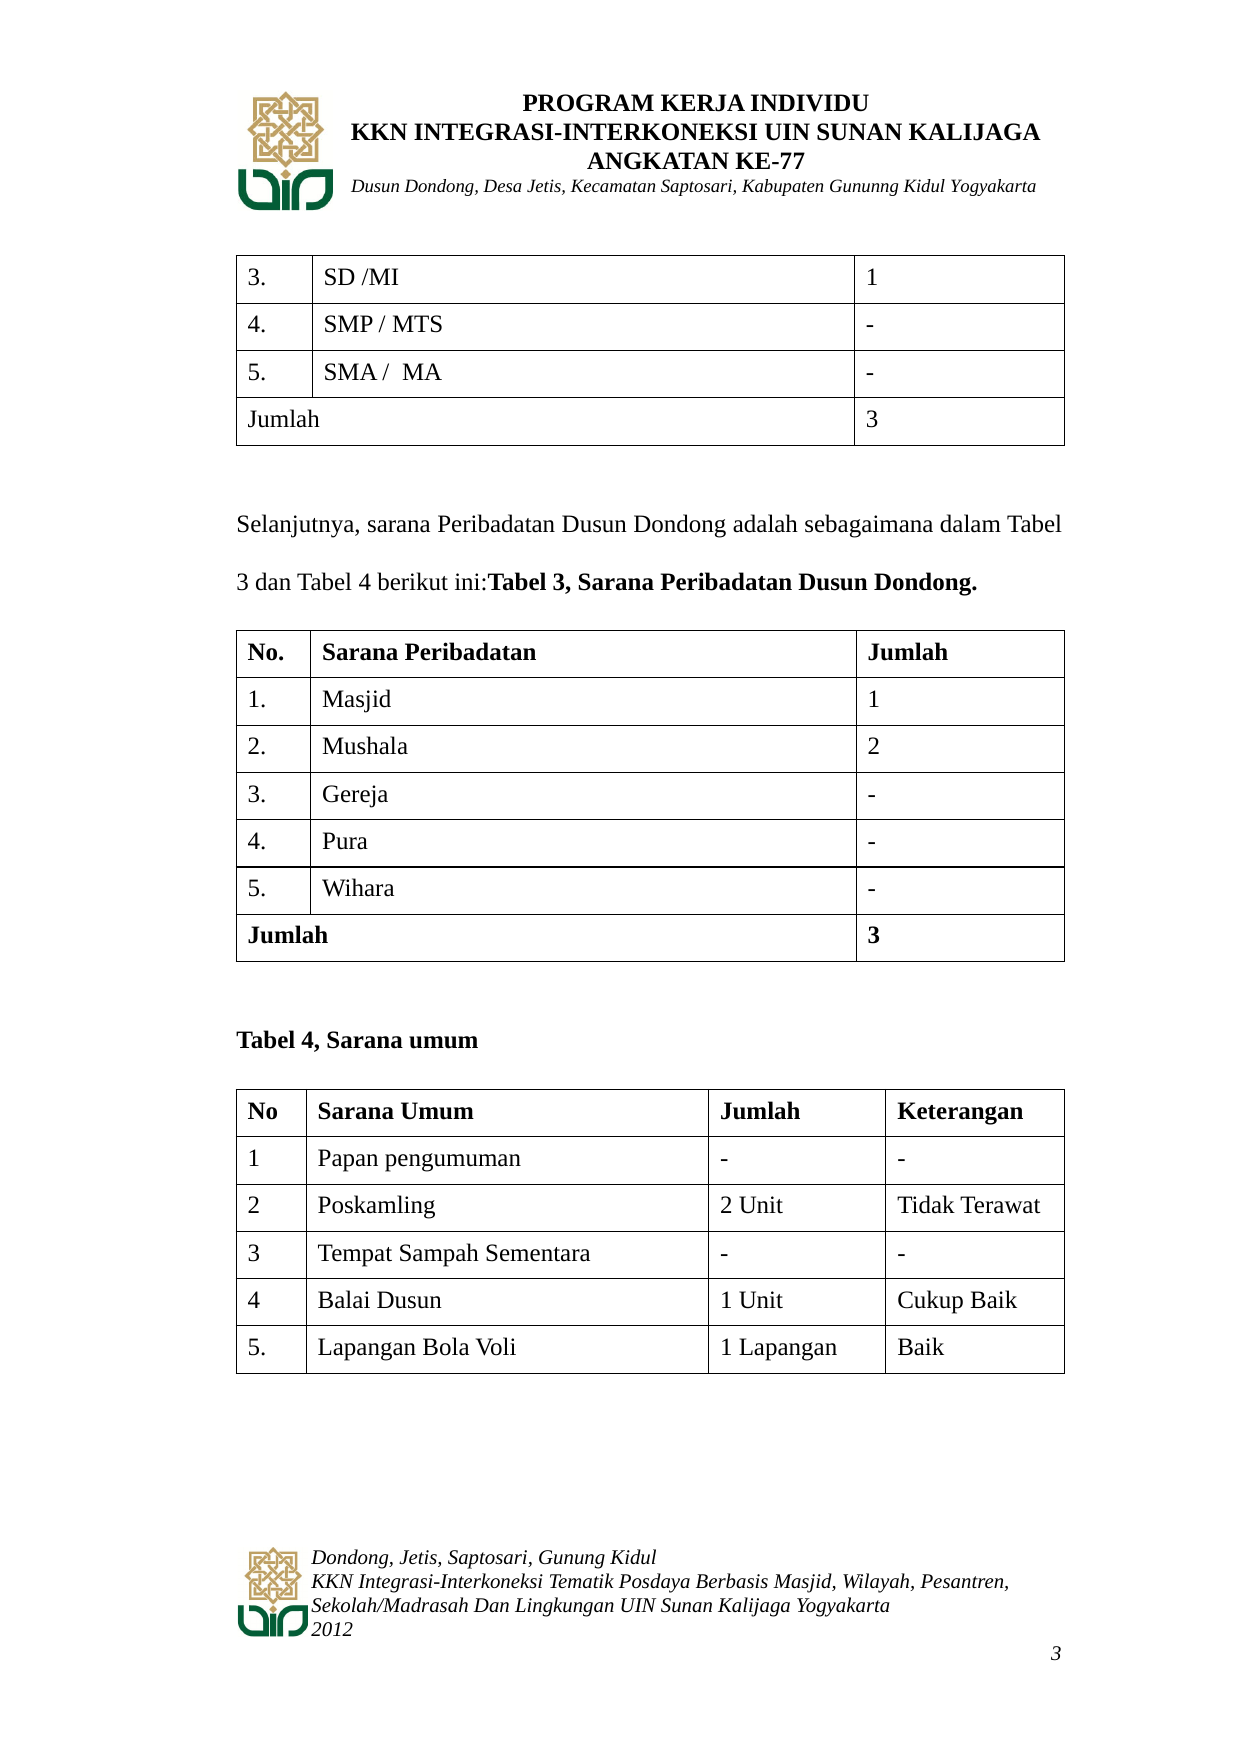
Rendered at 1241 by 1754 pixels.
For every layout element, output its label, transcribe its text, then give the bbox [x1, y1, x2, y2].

table_header Keterangan [886, 1090, 1064, 1136]
table_cell - [857, 773, 1064, 819]
table_header Sarana Peribadatan [311, 631, 856, 677]
table_header Jumlah [709, 1090, 885, 1136]
table_cell Wihara [311, 868, 856, 914]
table_cell - [857, 868, 1064, 914]
table_cell 2. [237, 726, 310, 772]
table_cell 3. [237, 256, 312, 303]
table_cell 4 [237, 1279, 306, 1325]
table_cell SMP / MTS [313, 304, 854, 350]
table_header No [237, 1090, 306, 1136]
table_cell 3 [855, 398, 1064, 444]
table_cell - [709, 1137, 885, 1183]
table_header Jumlah [857, 631, 1064, 677]
table_cell Jumlah [237, 398, 854, 444]
table_header No. [237, 631, 310, 677]
table_cell Lapangan Bola Voli [307, 1326, 708, 1373]
table_cell 1 Lapangan [709, 1326, 885, 1373]
table_cell 3 [237, 1232, 306, 1278]
table_cell 3 [857, 915, 1064, 961]
table_cell 5. [237, 1326, 306, 1373]
table_cell Balai Dusun [307, 1279, 708, 1325]
table_cell 1 [855, 256, 1064, 303]
table_cell 1 [857, 678, 1064, 724]
table_cell Jumlah [237, 915, 856, 961]
table_cell Papan pengumuman [307, 1137, 708, 1183]
table_cell Masjid [311, 678, 856, 724]
table_cell - [855, 304, 1064, 350]
table_cell Poskamling [307, 1185, 708, 1231]
table_cell Pura [311, 820, 856, 866]
table_cell Tempat Sampah Sementara [307, 1232, 708, 1278]
table_cell 3. [237, 773, 310, 819]
text Tabel 4, Sarana umum [236, 1026, 1063, 1054]
table_cell 1 Unit [709, 1279, 885, 1325]
table_cell 5. [237, 351, 312, 397]
table_cell Mushala [311, 726, 856, 772]
table_cell 2 Unit [709, 1185, 885, 1231]
table_cell Tidak Terawat [886, 1185, 1064, 1231]
table_cell 2 [857, 726, 1064, 772]
table_header Sarana Umum [307, 1090, 708, 1136]
table_cell 5. [237, 868, 310, 914]
picture [237, 1547, 308, 1637]
text Selanjutnya, sarana Peribadatan Dusun Dondong adalah sebagaimana dalam Tabel 3 dan Tabel 4 berikut ini:Tabel 3, Sarana Peribadatan Dusun Dondong. [236, 509, 1063, 595]
table_cell - [886, 1232, 1064, 1278]
table_cell Baik [886, 1326, 1064, 1373]
table_cell - [857, 820, 1064, 866]
table_cell SD /MI [313, 256, 854, 303]
picture [237, 90, 334, 211]
table_cell Cukup Baik [886, 1279, 1064, 1325]
table_cell SMA / MA [313, 351, 854, 397]
table_cell 4. [237, 820, 310, 866]
table_cell 4. [237, 304, 312, 350]
table_cell - [886, 1137, 1064, 1183]
table_cell 1. [237, 678, 310, 724]
table_cell - [709, 1232, 885, 1278]
table_cell - [855, 351, 1064, 397]
table_cell Gereja [311, 773, 856, 819]
table_cell 2 [237, 1185, 306, 1231]
table_cell 1 [237, 1137, 306, 1183]
